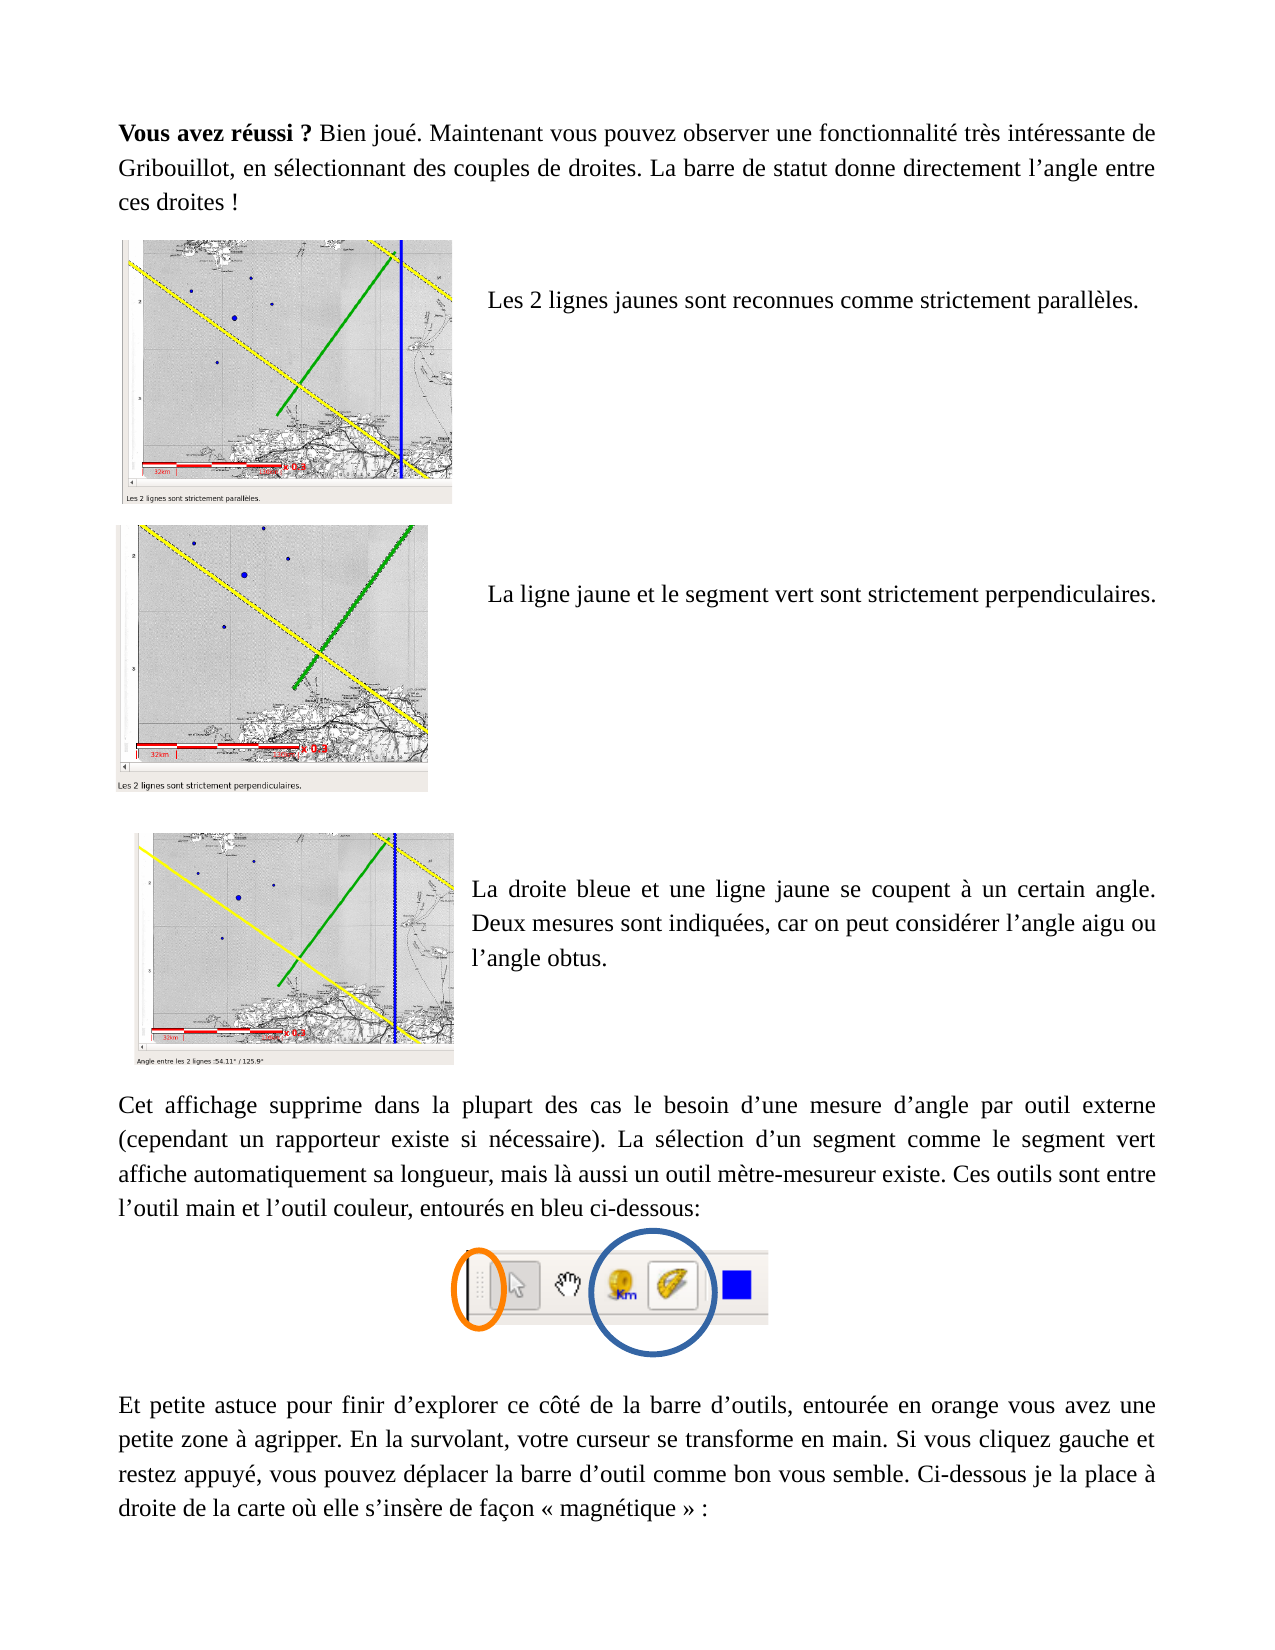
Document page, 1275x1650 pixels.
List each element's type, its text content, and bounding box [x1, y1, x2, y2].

text Cet affichage supprime dans la plupart des cas le besoin d’une mesure d’angle par outil externe (cependant un rapporteur existe si nécessaire). La sélection d’un segment comme le segment vert affiche automatiquement sa longueur, mais là aussi un outil mètre-mesureur existe. Ces outils sont entre l’outil main et l’outil couleur, entourés en bleu ci-dessous: [118, 1090, 1157, 1222]
picture [466, 1254, 500, 1325]
text La ligne jaune et le segment vert sont strictement perpendiculaires. [428, 579, 1157, 608]
text Et petite astuce pour finir d’explorer ce côté de la barre d’outils, entourée en orange vous avez une petite zone à agripper. En la survolant, votre curseur se transforme en main. Si vous cliquez gauche et restez appuyé, vous pouvez déplacer la barre d’outil comme bon vous semble. Ci-dessous je la place à droite de la carte où elle s’insère de façon « magnétique » : [118, 1390, 1157, 1522]
text La droite bleue et une ligne jaune se coupent à un certain angle. Deux mesures sont indiquées, car on peut considérer l’angle aigu ou l’angle obtus. [471, 874, 1157, 972]
picture [115, 525, 428, 792]
text Les 2 lignes jaunes sont reconnues comme strictement parallèles. [453, 285, 1157, 314]
picture [703, 1250, 769, 1325]
picture [595, 1250, 711, 1325]
text Vous avez réussi ? Bien joué. Maintenant vous pouvez observer une fonctionnalité très intéressante de Gribouillot, en sélectionnant des couples de droites. La barre de statut donne directement l’angle entre ces droites ! [118, 118, 1157, 216]
picture [134, 833, 454, 1065]
picture [491, 1250, 603, 1325]
picture [122, 240, 453, 504]
